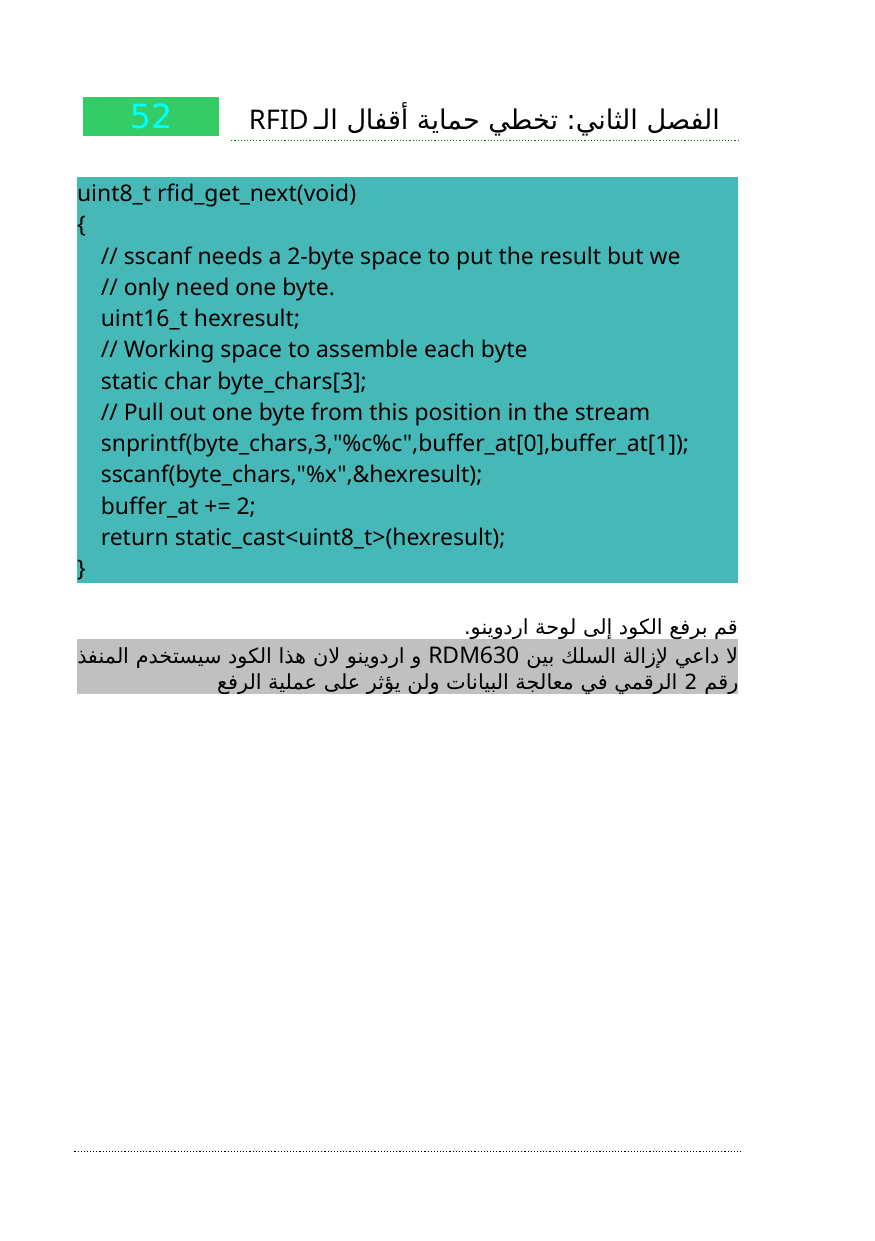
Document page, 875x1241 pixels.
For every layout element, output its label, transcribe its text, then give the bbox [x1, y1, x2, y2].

text } [77, 552, 738, 583]
text { [77, 208, 738, 240]
text static char byte_chars[3]; [77, 365, 738, 396]
text // only need one byte. [77, 271, 738, 302]
text قم برفع الكود إلى لوحة اردوينو. [77, 615, 738, 639]
text // Pull out one byte from this position in the stream [77, 396, 738, 427]
text uint16_t hexresult; [77, 302, 738, 333]
text لا داعي لإزالة السلك بين RDM630 و اردوينو لان هذا الكود سيستخدم المنفذ رقم 2 الرقمي في معالجة البيانات ولن يؤثر على عملية الرفع [77, 639, 738, 694]
text // Working space to assemble each byte [77, 333, 738, 365]
text sscanf(byte_chars,"%x",&hexresult); [77, 458, 738, 490]
text return static_cast<uint8_t>(hexresult); [77, 521, 738, 552]
text buffer_at += 2; [77, 490, 738, 521]
text // sscanf needs a 2-byte space to put the result but we [77, 240, 738, 271]
text snprintf(byte_chars,3,"%c%c",buffer_at[0],buffer_at[1]); [77, 427, 738, 458]
text uint8_t rfid_get_next(void) [77, 177, 738, 208]
